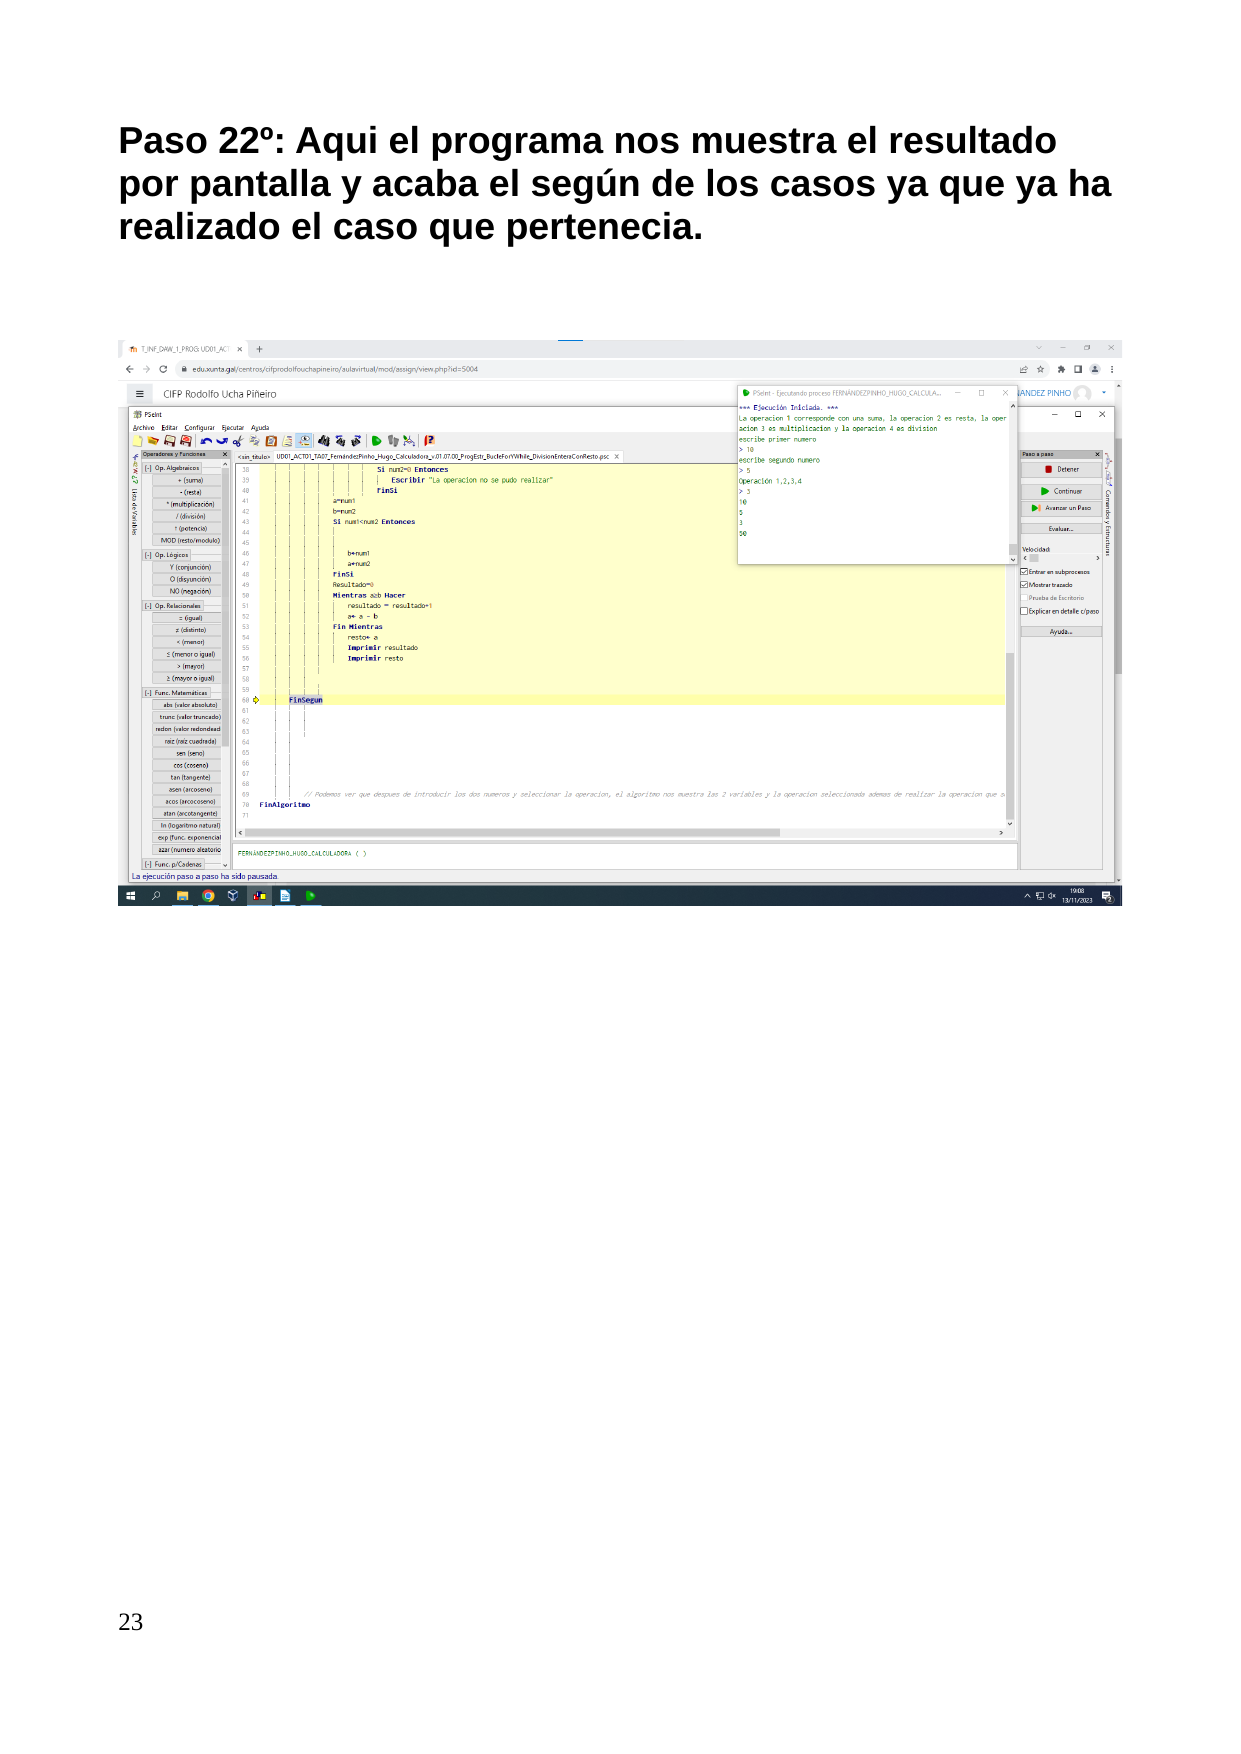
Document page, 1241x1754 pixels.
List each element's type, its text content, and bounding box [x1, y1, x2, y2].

picture [118, 340, 1123, 906]
subtitle Paso 22º: Aqui el programa nos muestra el resultado por pantalla y acaba el según de los casos ya que ya ha realizado el caso que pertenecia. [118, 118, 1122, 247]
